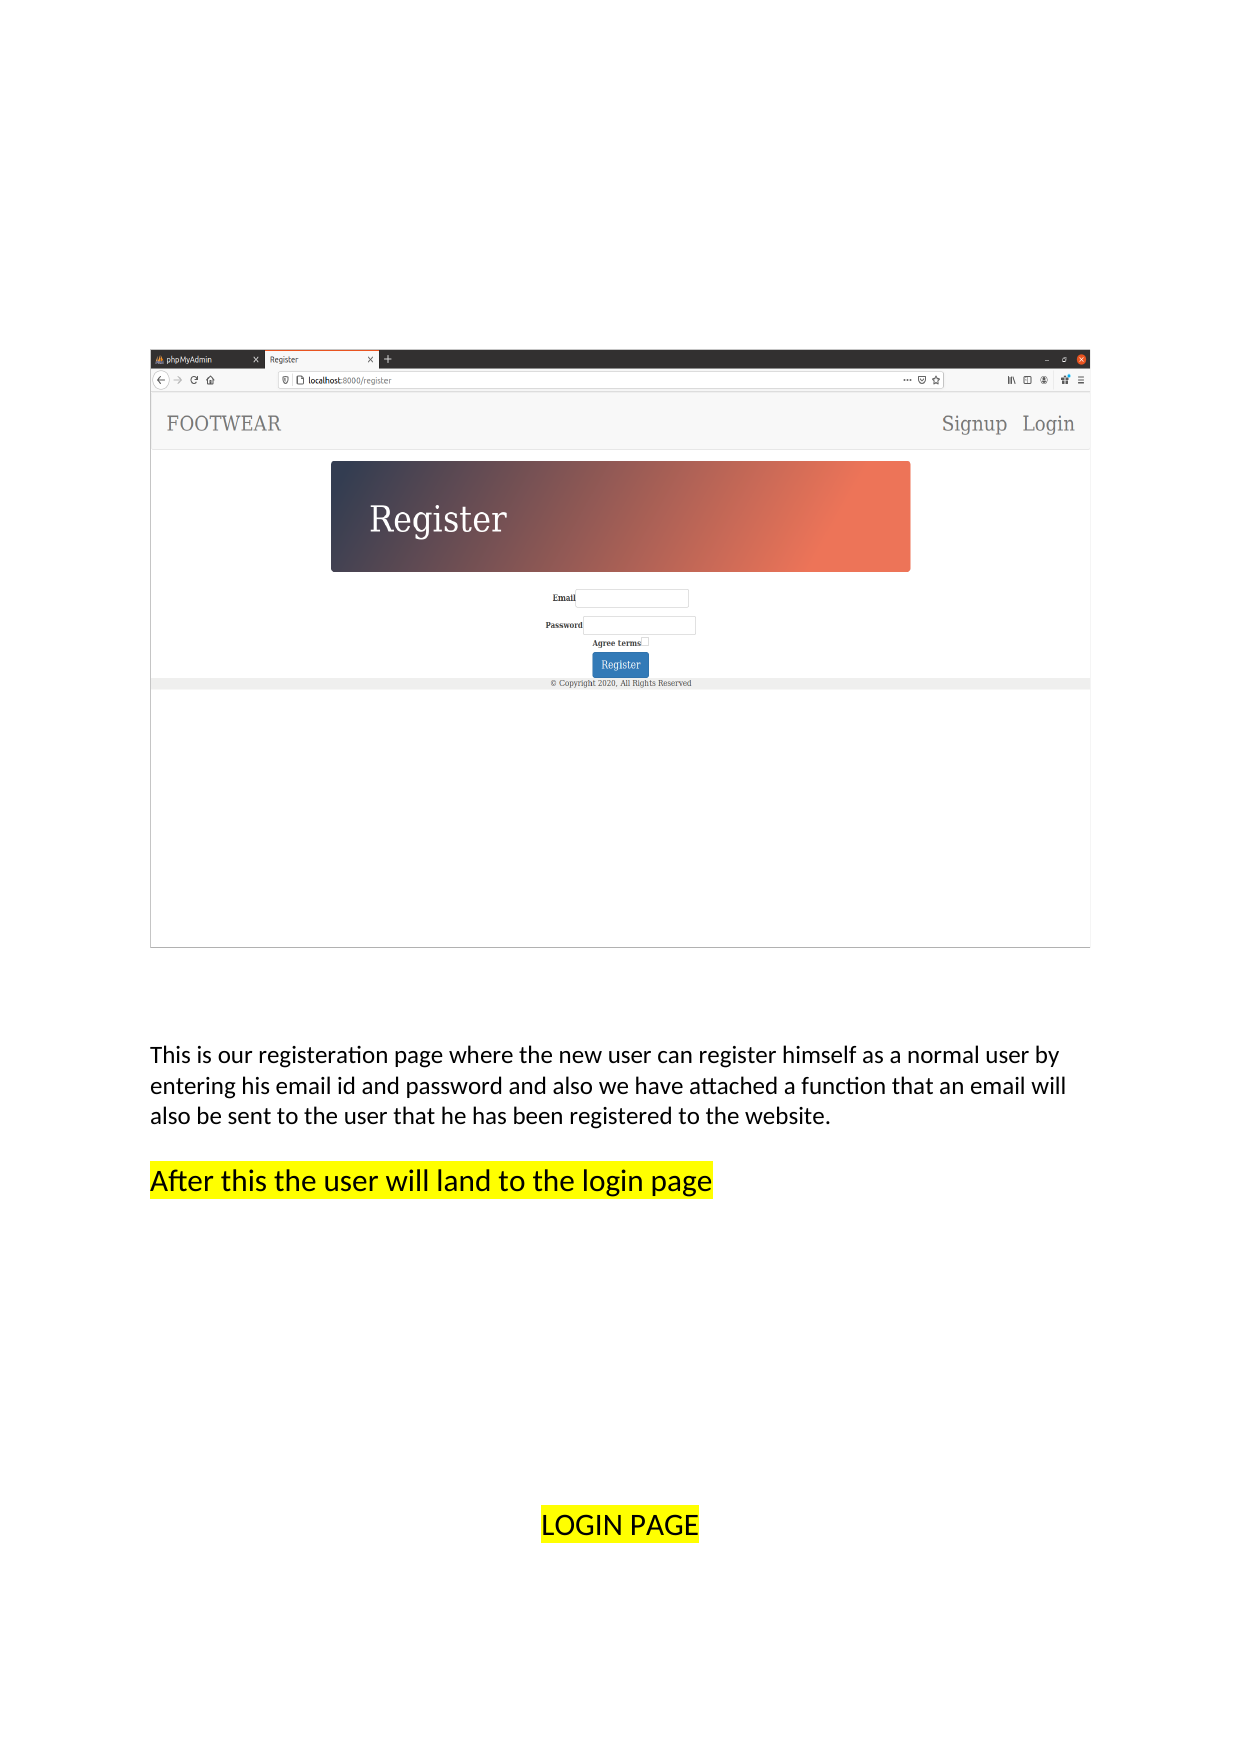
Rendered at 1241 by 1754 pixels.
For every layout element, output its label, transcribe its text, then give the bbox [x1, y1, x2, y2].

picture [150, 349, 1091, 948]
list After this the user will land to the login page [150, 1161, 1090, 1199]
list LOGIN PAGE [150, 1504, 1090, 1543]
list This is our registeration page where the new user can register himself as a normal user by entering his email id and password and also we have attached a function that an email will also be sent to the user that he has been registered to the website. [150, 1039, 1090, 1131]
